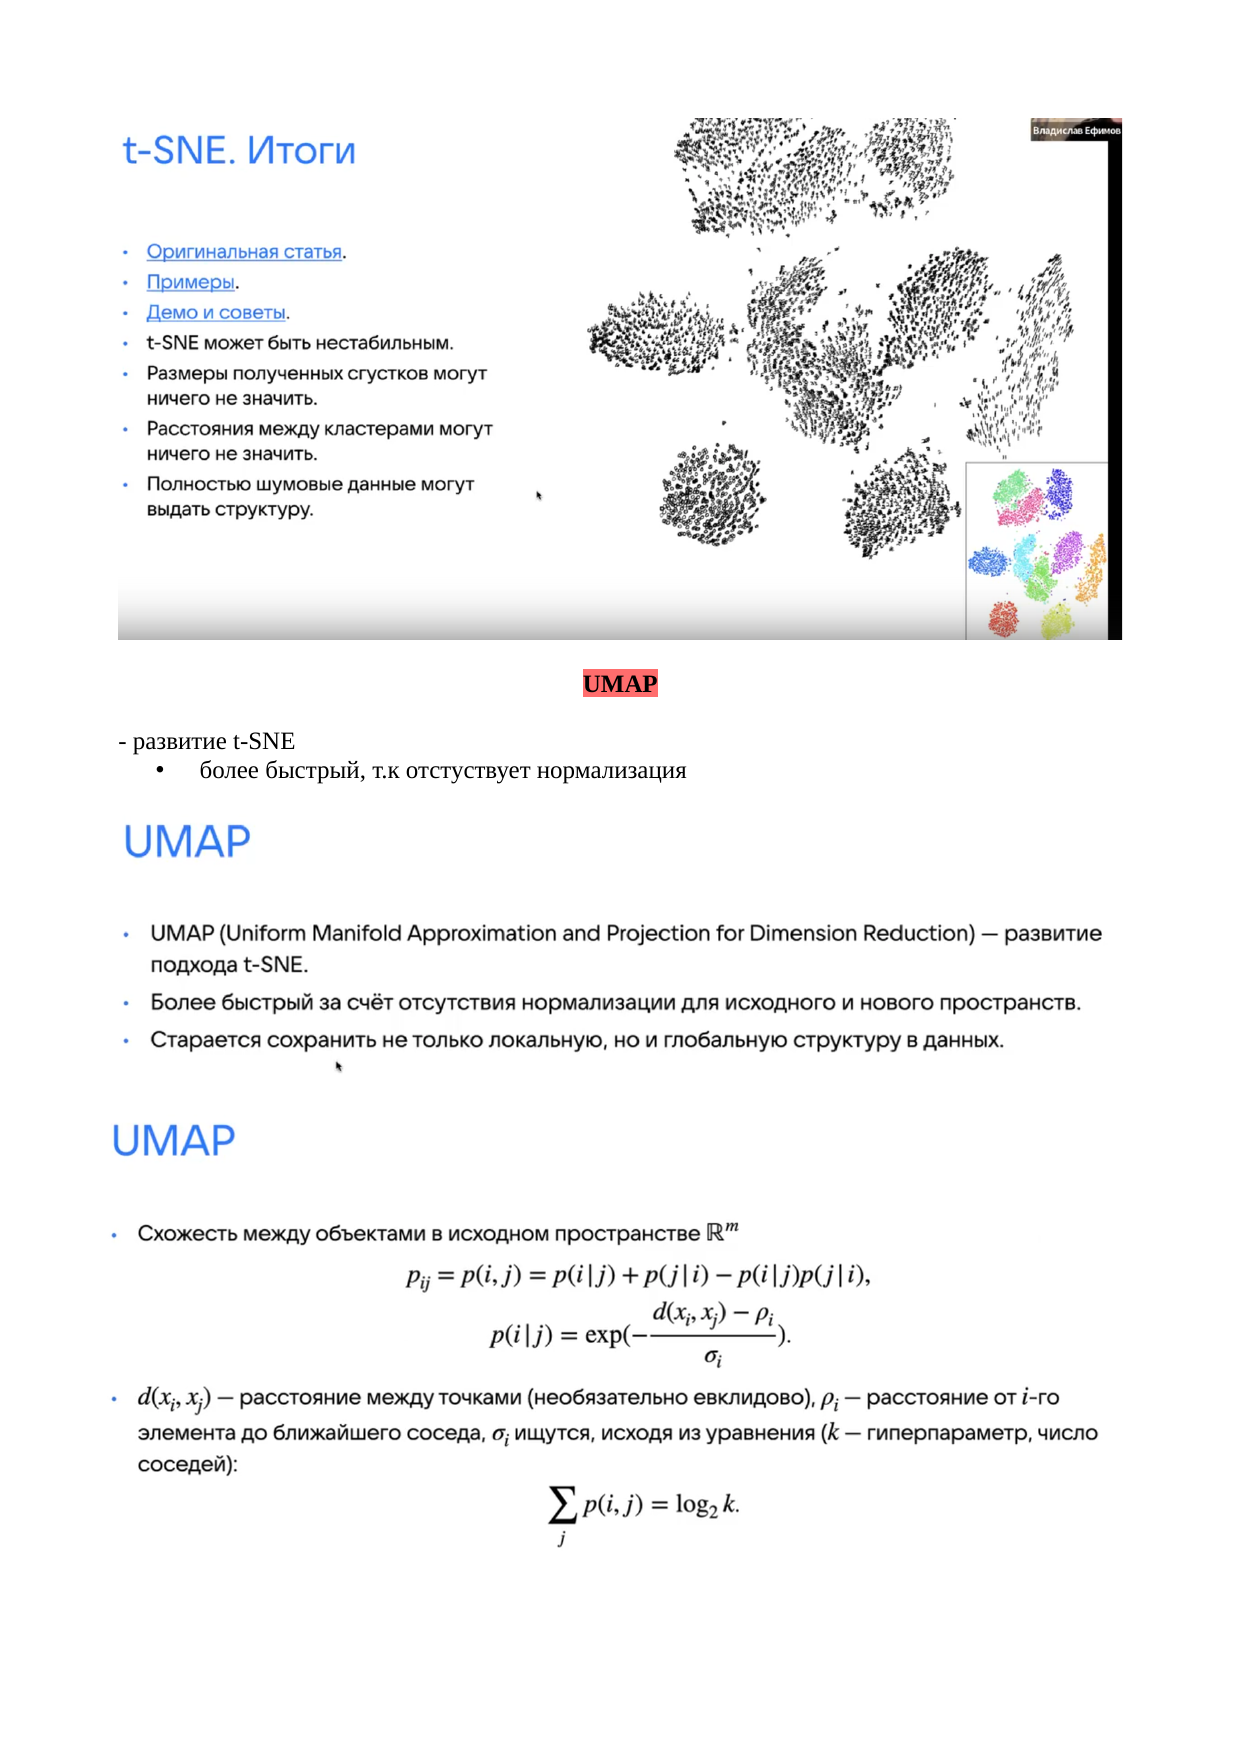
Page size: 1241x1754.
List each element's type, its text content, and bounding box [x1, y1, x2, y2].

text UMAP [118, 669, 1122, 697]
picture [106, 805, 1123, 1555]
text - развитие t-SNE [118, 726, 1122, 755]
list более быстрый, т.к отстуствует нормализация [156, 755, 1122, 784]
picture [118, 118, 1123, 640]
